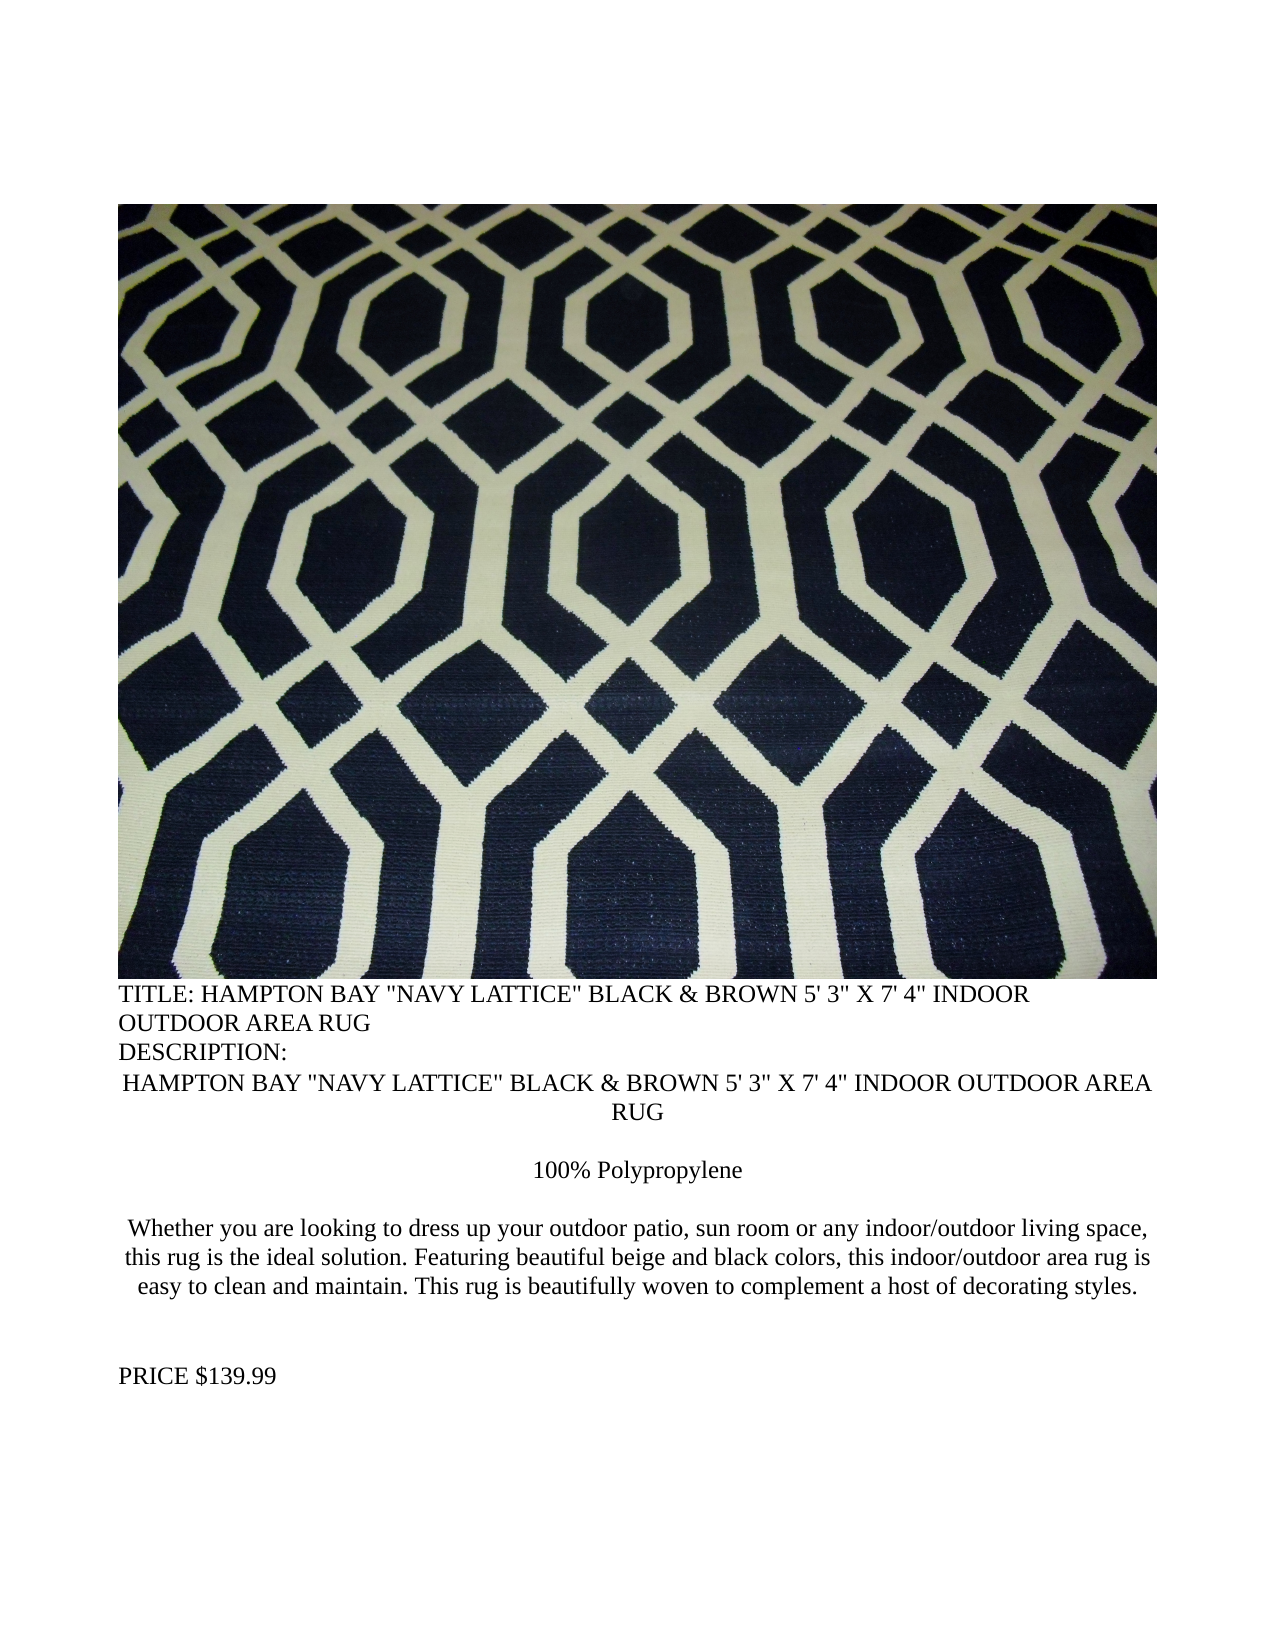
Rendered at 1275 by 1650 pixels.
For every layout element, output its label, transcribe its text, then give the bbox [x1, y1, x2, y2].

text DESCRIPTION: [118, 1037, 1157, 1065]
text PRICE $139.99 [118, 1361, 1157, 1389]
table_header HAMPTON BAY "NAVY LATTICE" BLACK & BROWN 5' 3" X 7' 4" INDOOR OUTDOOR AREA RUG 100% Polypropylene Whether you are looking to dress up your outdoor patio, sun room or any indoor/outdoor living space, this rug is the ideal solution. Featuring beautiful beige and black colors, this indoor/outdoor area rug is easy to clean and maintain. This rug is beautifully woven to complement a host of decorating styles. [118, 1065, 1157, 1332]
text TITLE: HAMPTON BAY "NAVY LATTICE" BLACK & BROWN 5' 3" X 7' 4" INDOOR OUTDOOR AREA RUG [118, 979, 1157, 1037]
